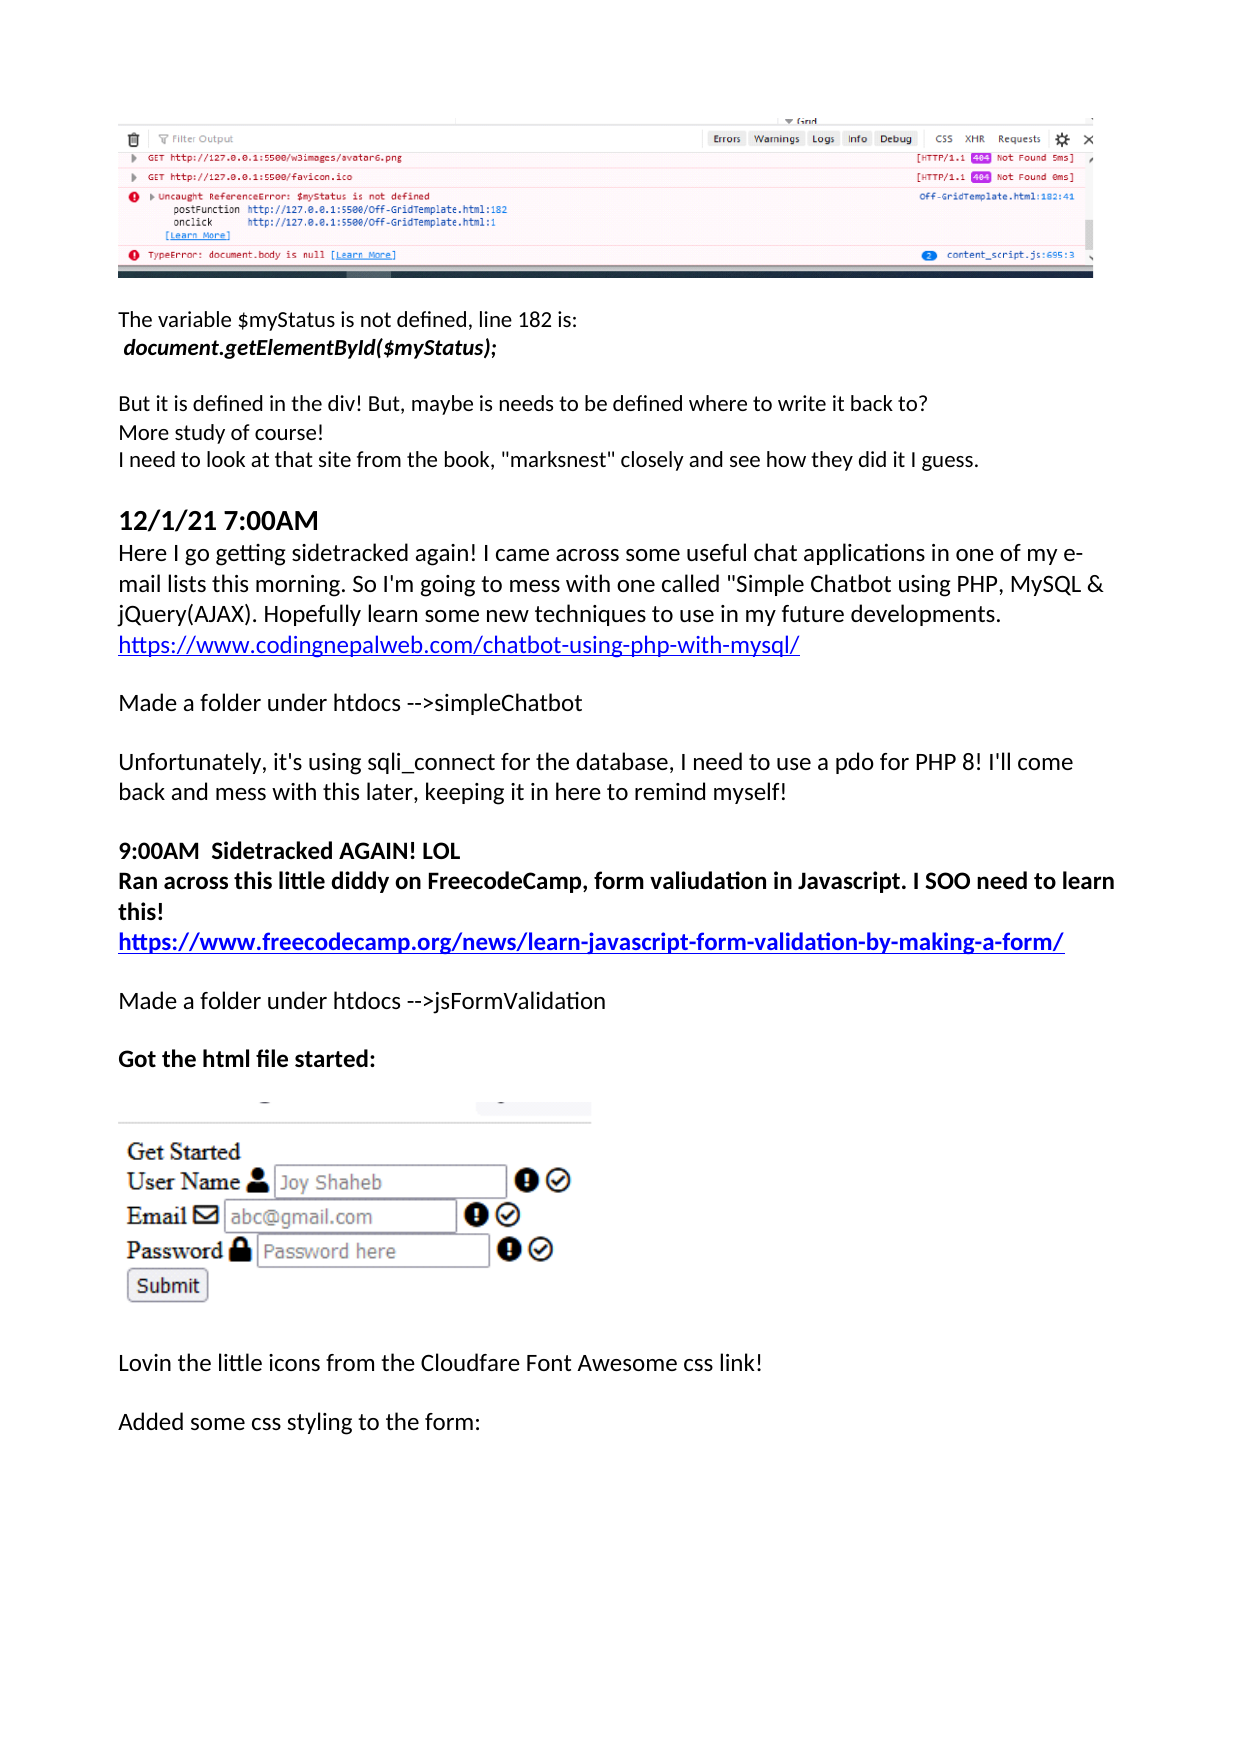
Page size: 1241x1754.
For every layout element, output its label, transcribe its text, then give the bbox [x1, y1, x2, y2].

text Here I go getting sidetracked again! I came across some useful chat applications in one of my e-mail lists this morning. So I'm going to mess with one called "Simple Chatbot using PHP, MySQL & jQuery(AJAX). Hopefully learn some new techniques to use in my future developments. [118, 537, 1122, 629]
text More study of course! [118, 418, 1122, 446]
text I need to look at that site from the book, "marksnest" closely and see how they did it I guess. [118, 446, 1122, 474]
text Added some css styling to the form: [118, 1406, 1122, 1437]
text 9:00AM Sidetracked AGAIN! LOL [118, 835, 1122, 866]
text document.getElementById($myStatus); [118, 333, 1122, 362]
text https://www.codingnepalweb.com/chatbot-using-php-with-mysql/ [118, 629, 1122, 659]
text https://www.freecodecamp.org/news/learn-javascript-form-validation-by-making-a-form/ [118, 927, 1122, 957]
text Lovin the little icons from the Cloudfare Font Awesome css link! [118, 1347, 1122, 1378]
text But it is defined in the div! But, maybe is needs to be defined where to write it back to? [118, 389, 1122, 418]
text 12/1/21 7:00AM [118, 502, 1122, 537]
text Got the html file started: [118, 1044, 1122, 1074]
text Made a folder under htdocs -->simpleChatbot [118, 687, 1122, 718]
text Ran across this little diddy on FreecodeCamp, form valiudation in Javascript. I SOO need to learn this! [118, 866, 1122, 927]
text Unfortunately, it's using sqli_connect for the database, I need to use a pdo for PHP 8! I'll come back and mess with this later, keeping it in here to remind myself! [118, 746, 1122, 807]
text The variable $myStatus is not defined, line 182 is: [118, 306, 1122, 333]
text Made a folder under htdocs -->jsFormValidation [118, 985, 1122, 1016]
